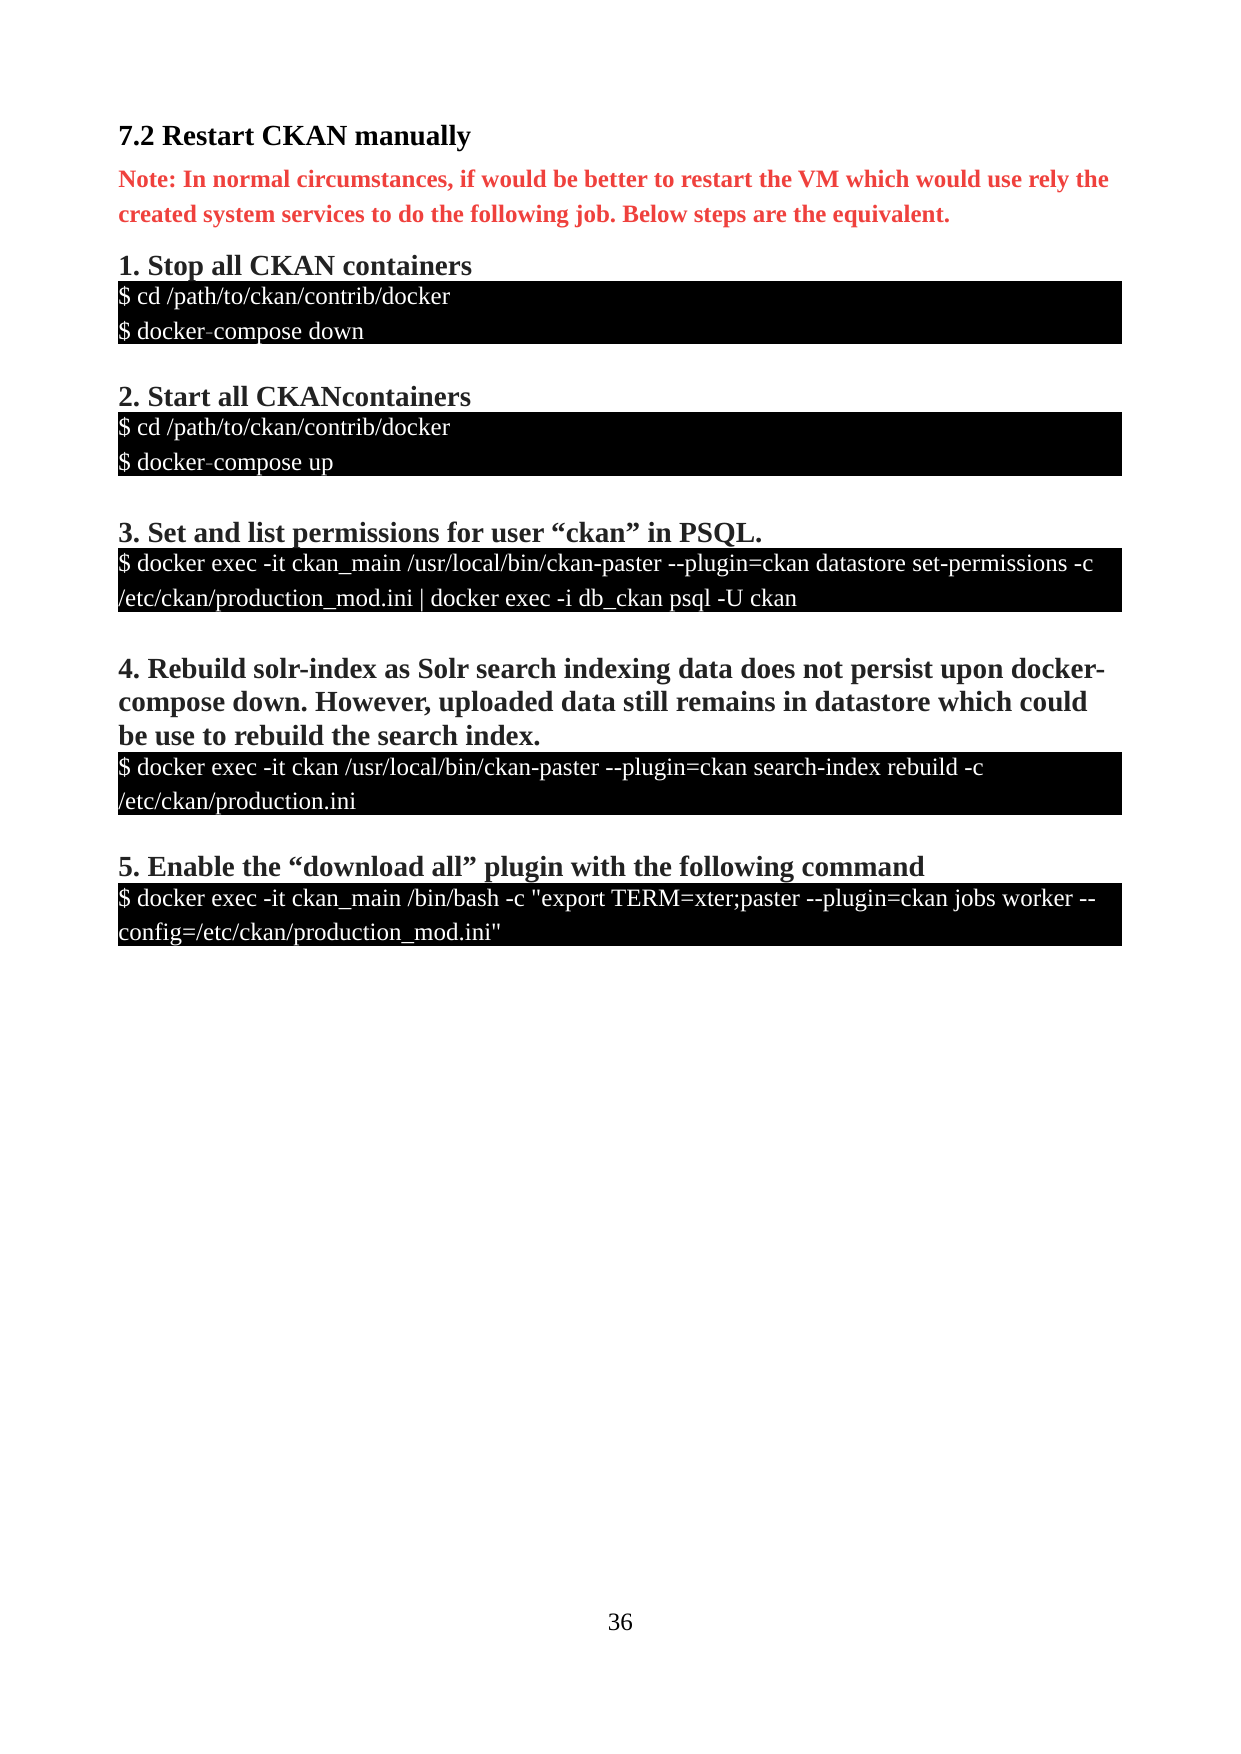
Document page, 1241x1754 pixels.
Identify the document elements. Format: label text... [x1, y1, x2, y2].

text $ docker exec -it ckan /usr/local/bin/ckan-paster --plugin=ckan search-index rebuild -c /etc/ckan/production.ini [118, 752, 1122, 815]
text $ cd /path/to/ckan/contrib/docker [118, 412, 1122, 441]
text $ cd /path/to/ckan/contrib/docker [118, 281, 1122, 310]
text $ docker-compose down [118, 316, 1122, 344]
text 2. Start all CKANcontainers [118, 379, 1122, 412]
text $ docker-compose up [118, 447, 1122, 476]
text 3. Set and list permissions for user “ckan” in PSQL. [118, 515, 1122, 548]
text Note: In normal circumstances, if would be better to restart the VM which would use rely the created system services to do the following job. Below steps are the equivalent. [118, 164, 1122, 227]
text $ docker exec -it ckan_main /bin/bash -c "export TERM=xter;paster --plugin=ckan jobs worker --config=/etc/ckan/production_mod.ini" [118, 883, 1122, 946]
text 1. Stop all CKAN containers [118, 248, 1122, 281]
text $ docker exec -it ckan_main /usr/local/bin/ckan-paster --plugin=ckan datastore set-permissions -c /etc/ckan/production_mod.ini | docker exec -i db_ckan psql -U ckan [118, 548, 1122, 612]
text 5. Enable the “download all” plugin with the following command [118, 849, 1122, 883]
text 4. Rebuild solr-index as Solr search indexing data does not persist upon docker-compose down. However, uploaded data still remains in datastore which could be use to rebuild the search index. [118, 651, 1122, 752]
subtitle 7.2 Restart CKAN manually [118, 118, 1122, 152]
